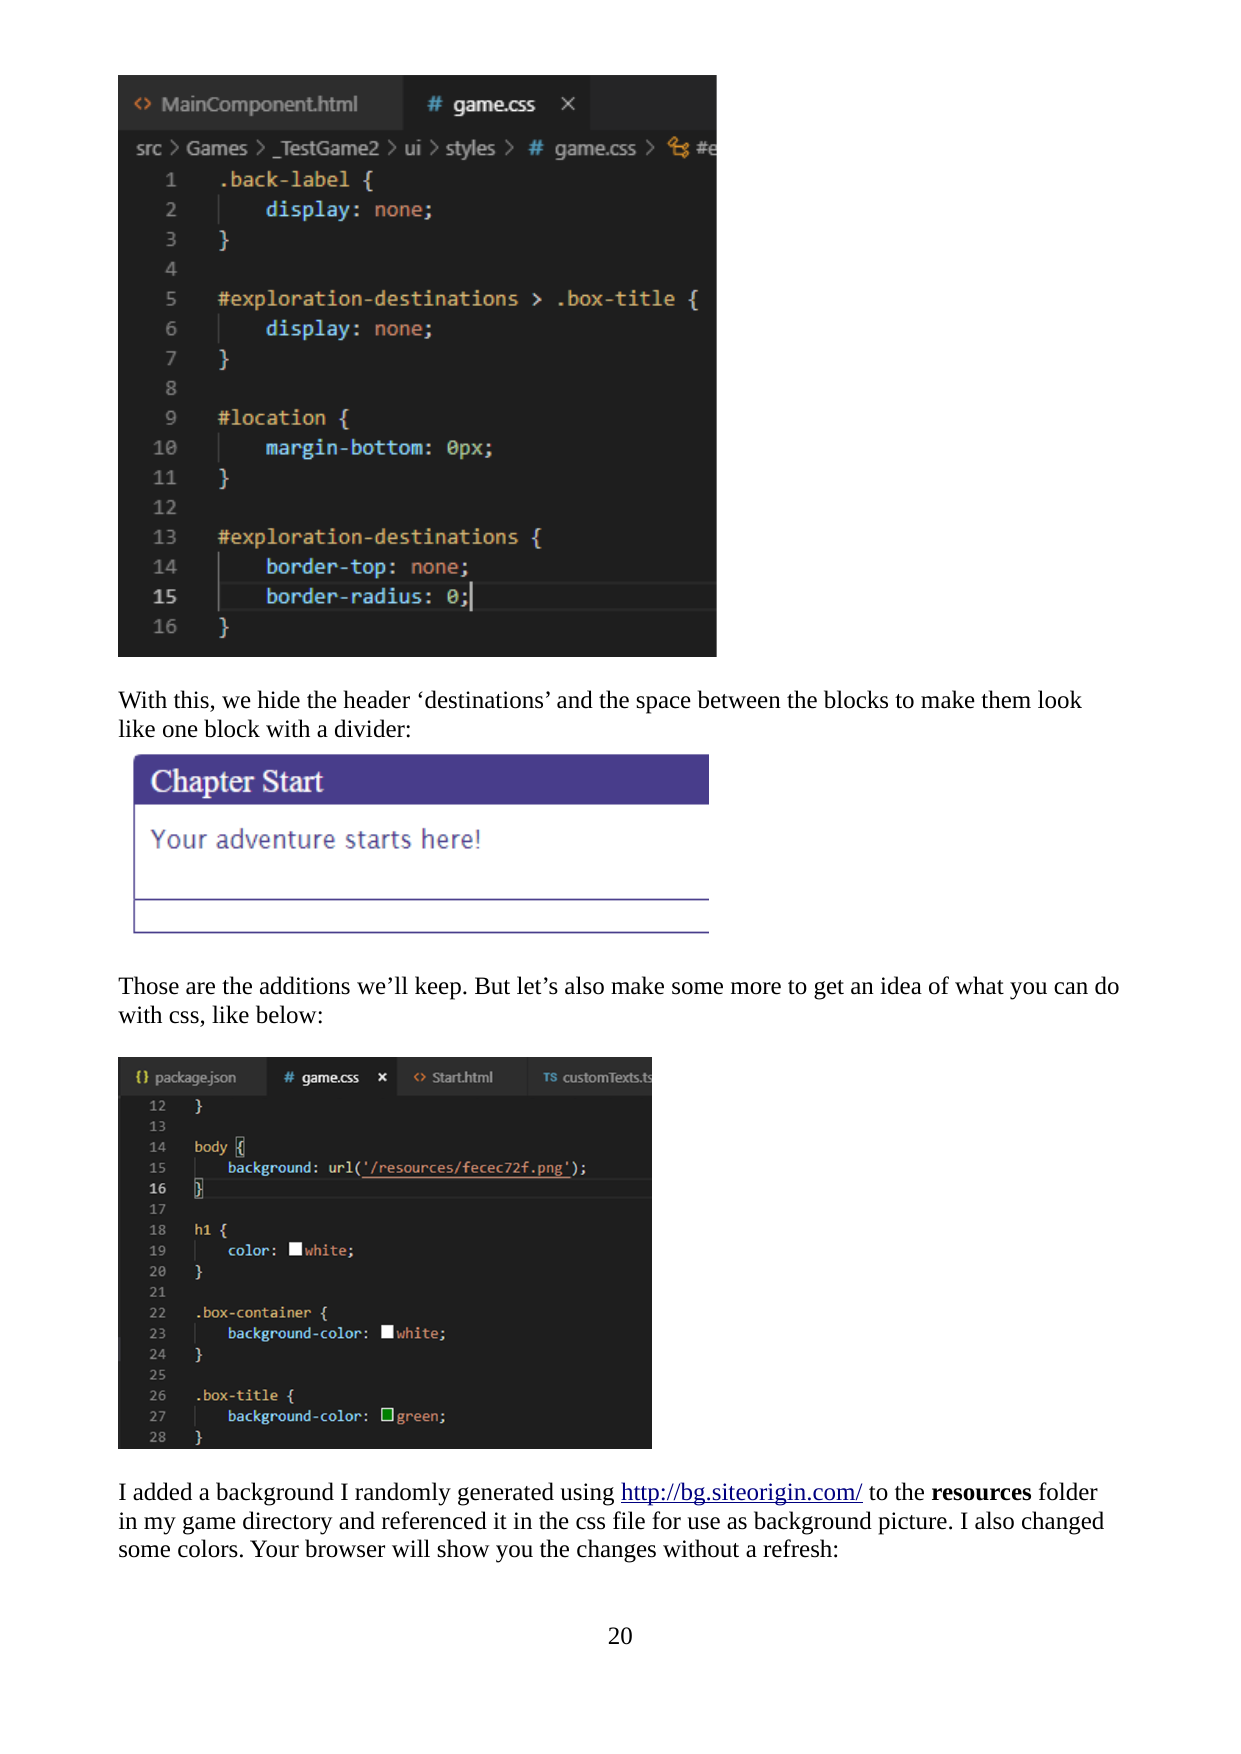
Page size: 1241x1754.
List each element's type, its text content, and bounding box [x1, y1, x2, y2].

text Those are the additions we’ll keep. But let’s also make some more to get an idea of what you can do with css, like below: [118, 971, 1122, 1029]
text With this, we hide the header ‘destinations’ and the space between the blocks to make them look like one block with a divider: [118, 685, 1122, 743]
text I added a background I randomly generated using http://bg.siteorigin.com/ to the resources folder in my game directory and referenced it in the css file for use as background picture. I also changed some colors. Your browser will show you the changes without a refresh: [118, 1477, 1122, 1563]
